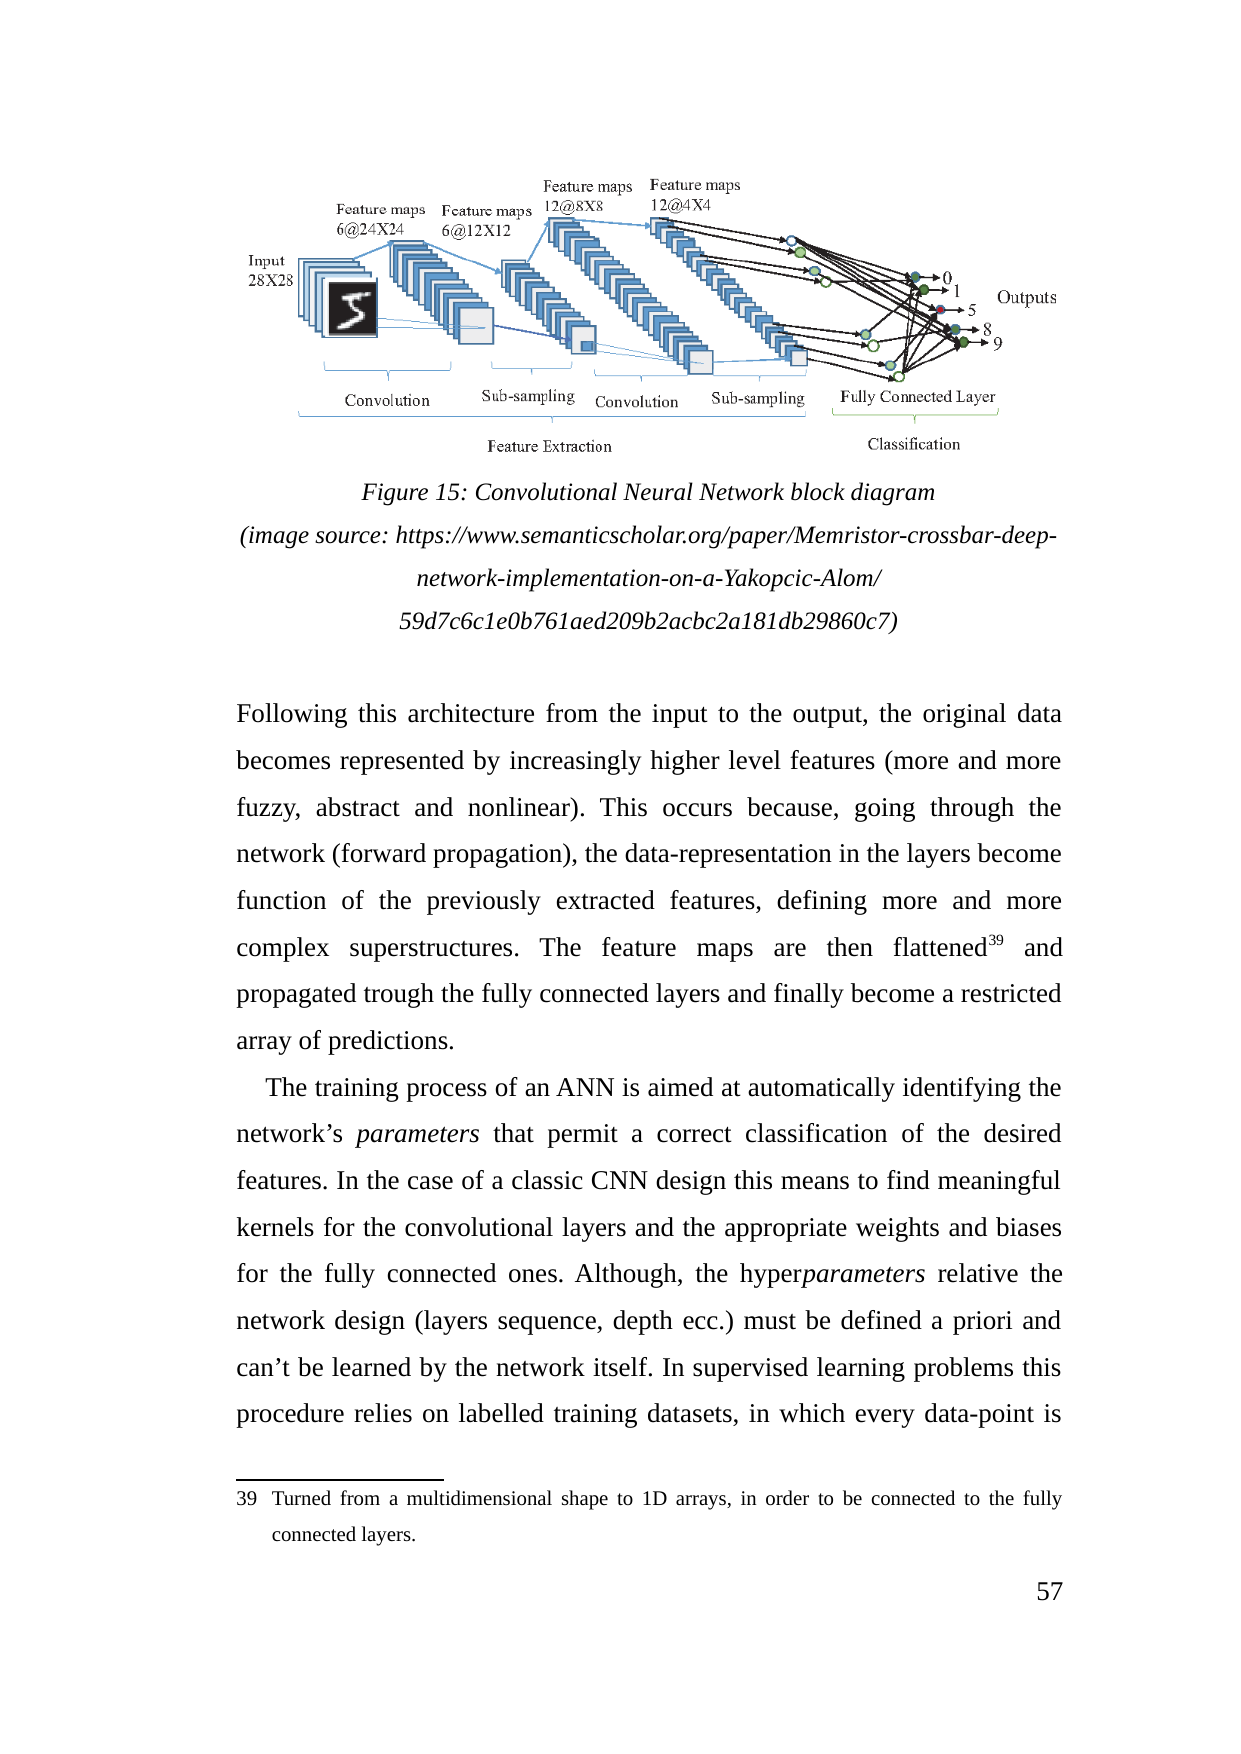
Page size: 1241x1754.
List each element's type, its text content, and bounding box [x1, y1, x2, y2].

text Figure 15: Convolutional Neural Network block diagram (image source: https://www.semanticscholar.org/paper/Memristor-crossbar-deep-network-implementation-on-a-Yakopcic-Alom/59d7c6c1e0b761aed209b2acbc2a181db29860c7) [236, 463, 1063, 635]
text Turned from a multidimensional shape to 1D arrays, in order to be connected to the fully connected layers. [236, 1486, 1063, 1546]
text Following this architecture from the input to the output, the original data becomes represented by increasingly higher level features (more and more fuzzy, abstract and nonlinear). This occurs because, going through the network (forward propagation), the data-representation in the layers become function of the previously extracted features, defining more and more complex superstructures. The feature maps are then flattened and propagated trough the fully connected layers and finally become a restricted array of predictions. [236, 697, 1063, 1055]
text The training process of an ANN is aimed at automatically identifying the network’s parameters that permit a correct classification of the desired features. In the case of a classic CNN design this means to find meaningful kernels for the convolutional layers and the appropriate weights and biases for the fully connected ones. Although, the hyperparameters relative the network design (layers sequence, depth ecc.) must be defined a priori and can’t be learned by the network itself. In supervised learning problems this procedure relies on labelled training datasets, in which every data-point is [236, 1071, 1063, 1428]
picture [236, 160, 1063, 463]
